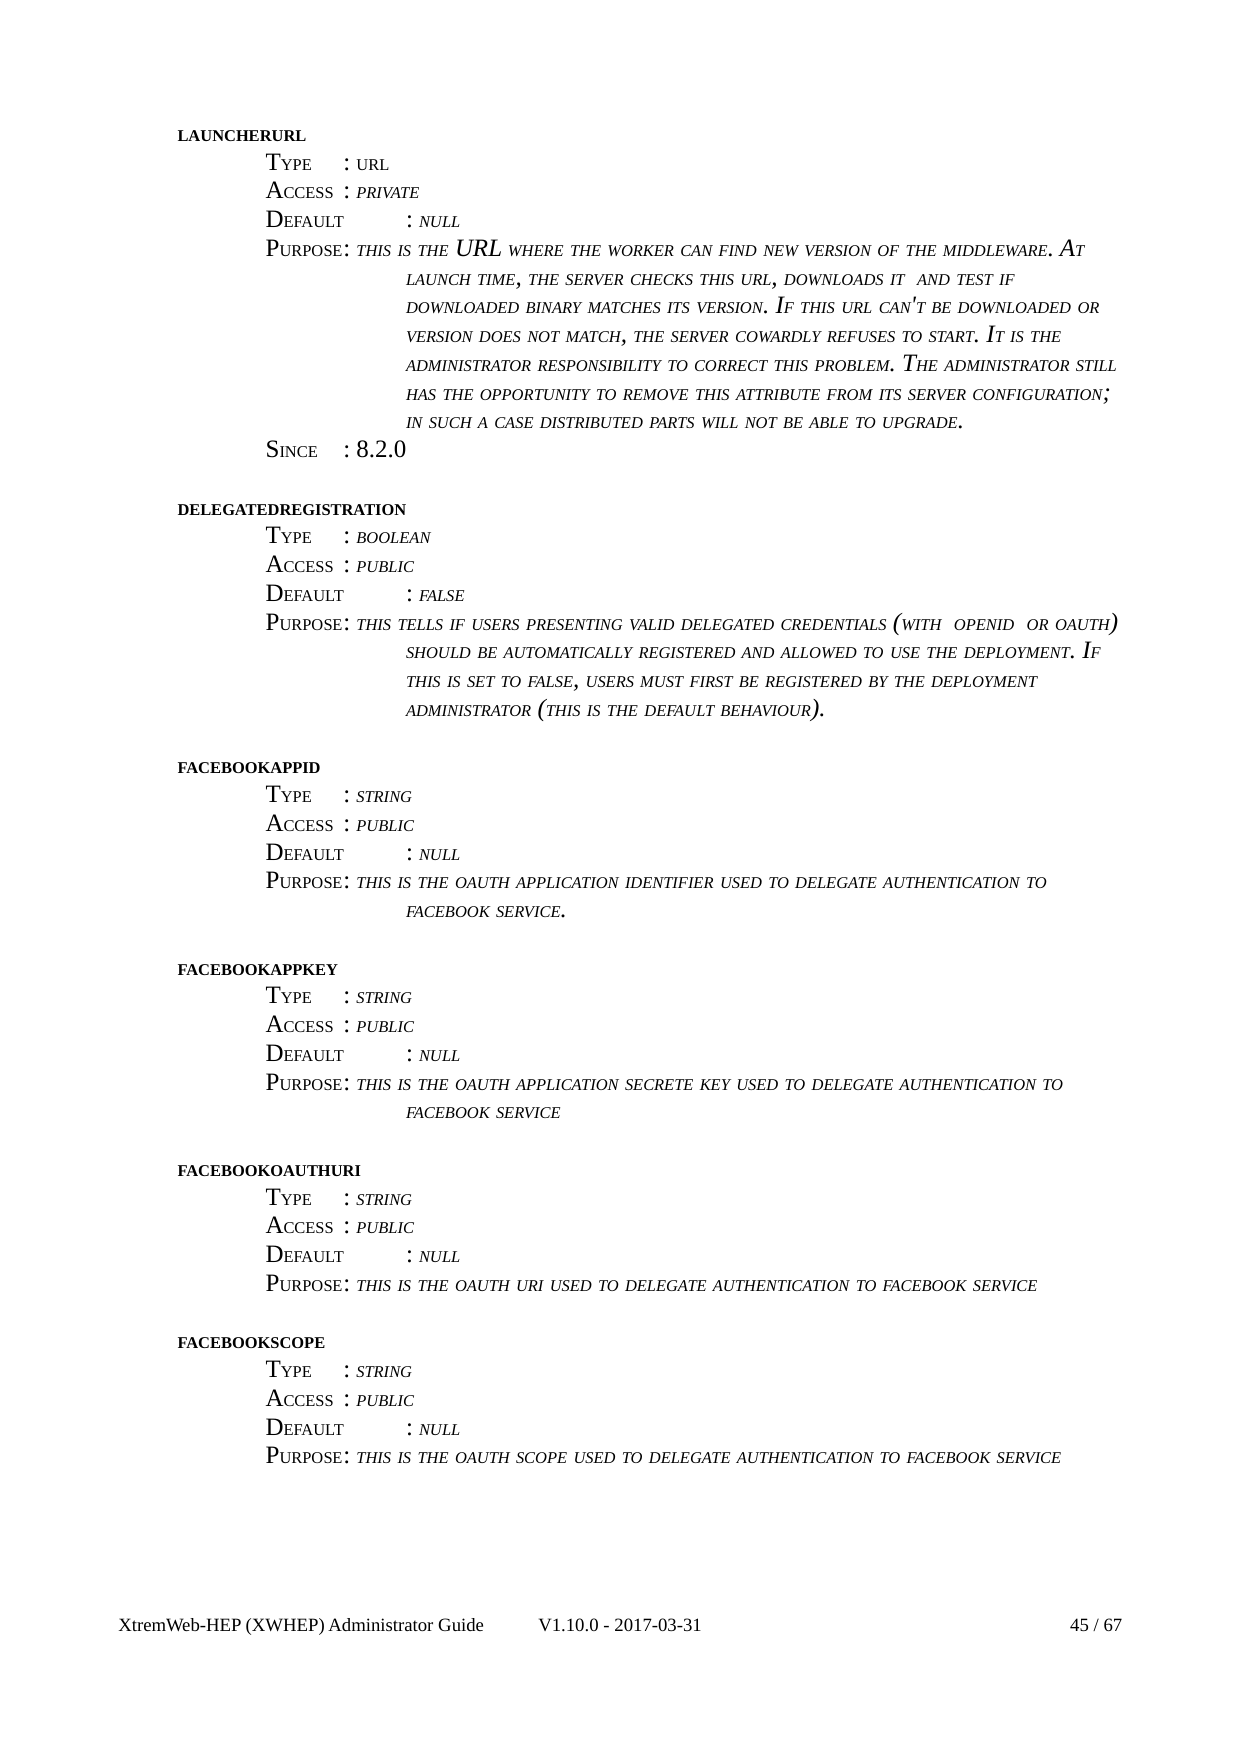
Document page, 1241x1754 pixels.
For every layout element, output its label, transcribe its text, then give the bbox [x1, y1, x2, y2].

text facebookappid [177, 751, 1122, 779]
text Default : null [265, 837, 1122, 866]
text Purpose : this is the URL where the worker can find new version of the middleware. At launch time, the server checks this url, downloads it and test if downloaded binary matches its version. If this url can't be downloaded or version does not match, the server cowardly refuses to start. It is the administrator responsibility to correct this problem. The administrator still has the opportunity to remove this attribute from its server configuration; in such a case distributed parts will not be able to upgrade. [265, 233, 1122, 434]
text Access : public [265, 1211, 1122, 1239]
text Purpose : this is the oauth uri used to delegate authentication to facebook service [265, 1268, 1122, 1297]
text Since : 8.2.0 [265, 434, 1122, 463]
text delegatedregistration [177, 492, 1122, 521]
text Default : null [265, 1038, 1122, 1067]
text Purpose : this is the oauth application secrete key used to delegate authentication to facebook service [265, 1067, 1122, 1124]
text Default : null [265, 1239, 1122, 1268]
text Default : null [265, 204, 1122, 233]
text Purpose : this tells if users presenting valid delegated credentials (with openid or oauth) should be automatically registered and allowed to use the deployment. If this is set to false, users must first be registered by the deployment administrator (this is the default behaviour). [265, 607, 1122, 722]
text facebookappkey [177, 952, 1122, 981]
text Default : false [265, 578, 1122, 607]
text Type : boolean [265, 521, 1122, 549]
text Access : private [265, 176, 1122, 204]
text Access : public [265, 549, 1122, 578]
text facebookoauthuri [177, 1153, 1122, 1182]
text Type : url [265, 147, 1122, 176]
text Type : string [265, 981, 1122, 1009]
text Access : public [265, 808, 1122, 837]
text Access : public [265, 1383, 1122, 1412]
text Default : null [265, 1412, 1122, 1441]
text Access : public [265, 1009, 1122, 1038]
text Type : string [265, 1354, 1122, 1383]
text Type : string [265, 1182, 1122, 1211]
text Purpose : this is the oauth application identifier used to delegate authentication to facebook service. [265, 866, 1122, 923]
text Type : string [265, 779, 1122, 808]
text Purpose : this is the oauth scope used to delegate authentication to facebook service [265, 1441, 1122, 1469]
text launcherurl [177, 118, 1122, 147]
text facebookscope [177, 1326, 1122, 1354]
